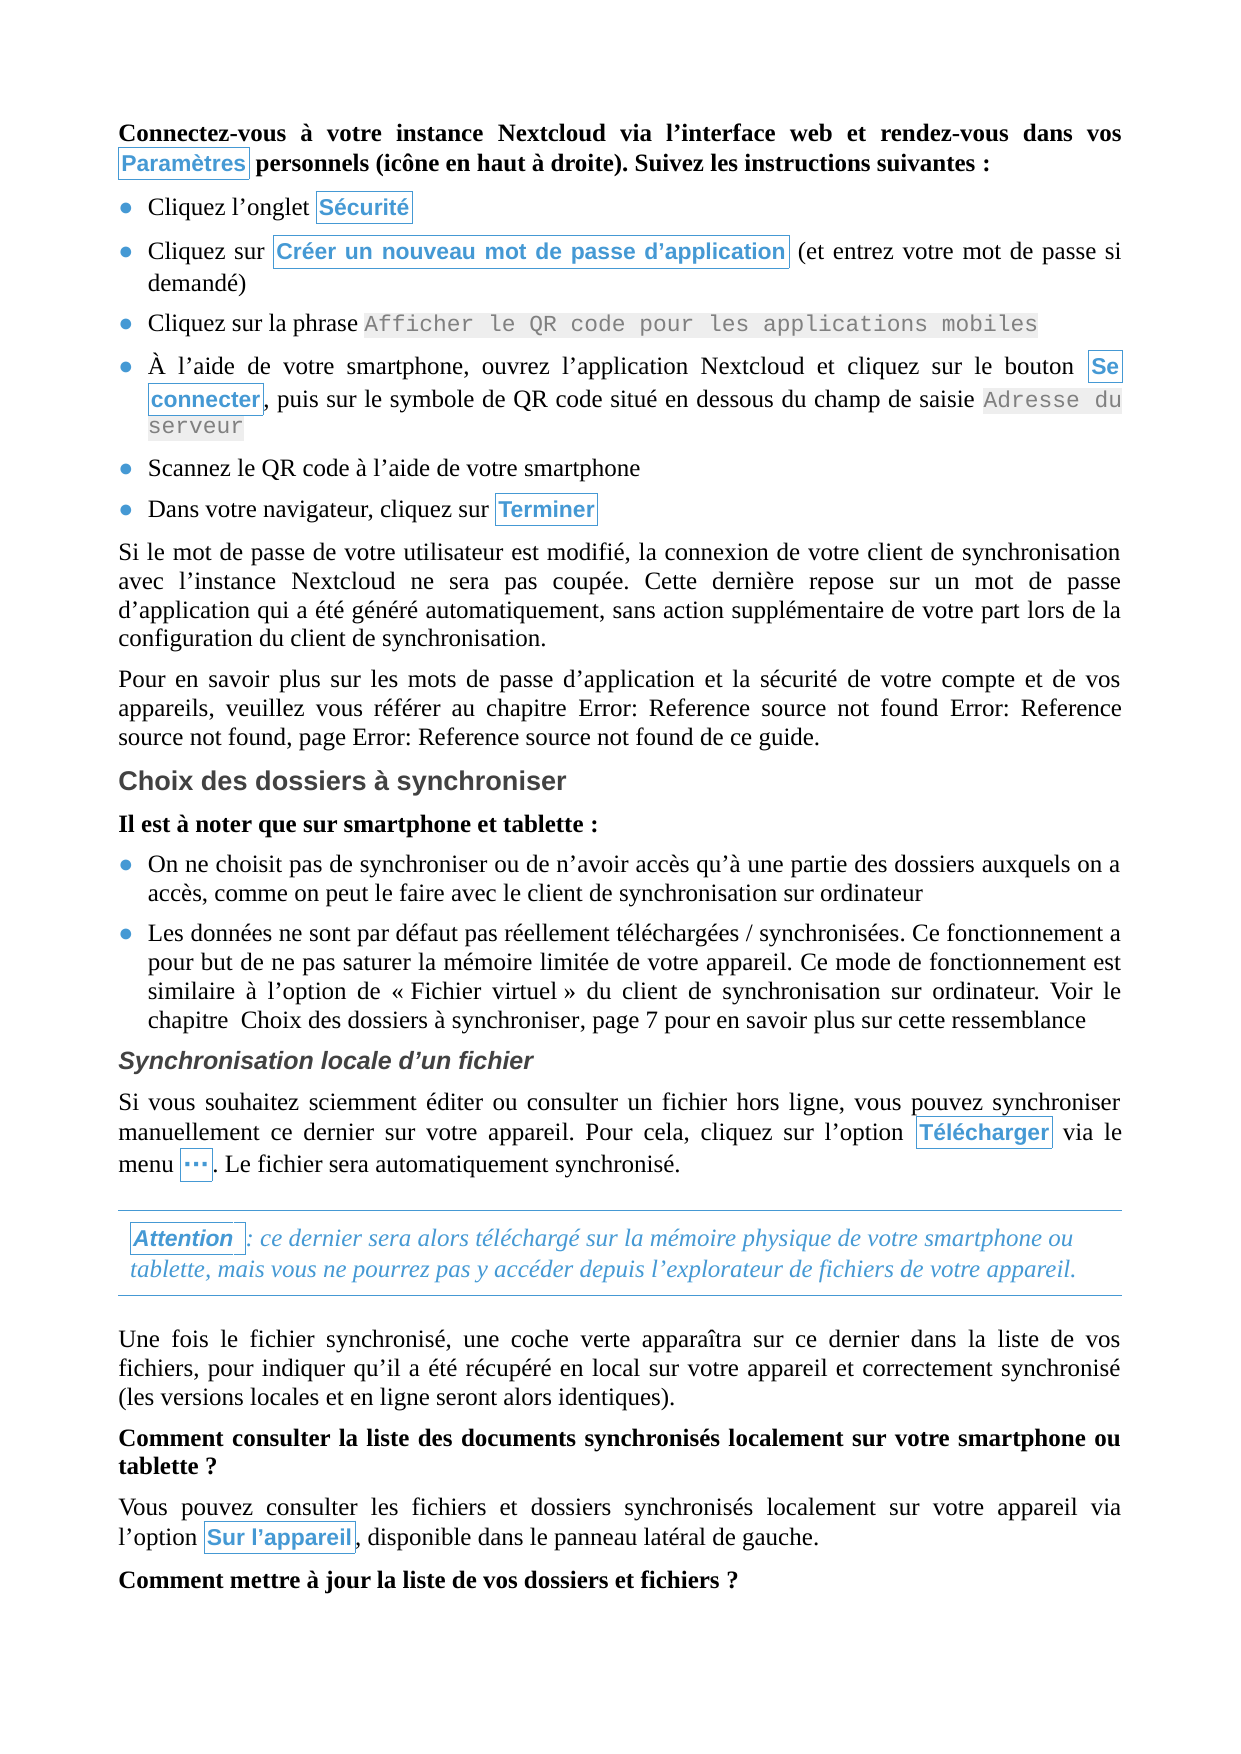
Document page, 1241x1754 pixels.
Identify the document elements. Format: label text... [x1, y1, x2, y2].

list À l’aide de votre smartphone, ouvrez l’application Nextcloud et cliquez sur le bouton Se connecter, puis sur le symbole de QR code situé en dessous du champ de saisie Adresse du serveur [118, 350, 1122, 441]
list Les données ne sont par défaut pas réellement téléchargées / synchronisées. Ce fonctionnement a pour but de ne pas saturer la mémoire limitée de votre appareil. Ce mode de fonctionnement est similaire à l’option de « Fichier virtuel » du client de synchronisation sur ordinateur. Voir le chapitre Choix des dossiers à synchroniser, page 7 pour en savoir plus sur cette ressemblance [118, 918, 1122, 1033]
text Si le mot de passe de votre utilisateur est modifié, la connexion de votre client de synchronisation avec l’instance Nextcloud ne sera pas coupée. Cette dernière repose sur un mot de passe d’application qui a été généré automatiquement, sans action supplémentaire de votre part lors de la configuration du client de synchronisation. [118, 537, 1122, 652]
list Terminer [496, 494, 597, 525]
text Une fois le fichier synchronisé, une coche verte apparaîtra sur ce dernier dans la liste de vos fichiers, pour indiquer qu’il a été récupéré en local sur votre appareil et correctement synchronisé (les versions locales et en ligne seront alors identiques). [118, 1324, 1122, 1411]
list [598, 493, 1122, 526]
text Attention : ce dernier sera alors téléchargé sur la mémoire physique de votre smartphone ou tablette, mais vous ne pourrez pas y accéder depuis l’explorateur de fichiers de votre appareil. [118, 1211, 1122, 1295]
text Comment mettre à jour la liste de vos dossiers et fichiers ? [118, 1565, 1122, 1593]
list Dans votre navigateur, cliquez sur [118, 493, 495, 526]
list On ne choisit pas de synchroniser ou de n’avoir accès qu’à une partie des dossiers auxquels on a accès, comme on peut le faire avec le client de synchronisation sur ordinateur [118, 849, 1122, 907]
text Comment consulter la liste des documents synchronisés localement sur votre smartphone ou tablette ? [118, 1423, 1122, 1480]
text Pour en savoir plus sur les mots de passe d’application et la sécurité de votre compte et de vos appareils, veuillez vous référer au chapitre Erreur : source de la référence non trouvée Erreur : source de la référence non trouvée, page Erreur : source de la référence non trouvée de ce guide. [118, 664, 1122, 750]
list [413, 191, 1122, 223]
text Connectez-vous à votre instance Nextcloud via l’interface web et rendez-vous dans vos Paramètres personnels (icône en haut à droite). Suivez les instructions suivantes : [118, 118, 1122, 179]
text Vous pouvez consulter les fichiers et dossiers synchronisés localement sur votre appareil via l’option Sur l’appareil, disponible dans le panneau latéral de gauche. [118, 1492, 1122, 1553]
list Cliquez sur la phrase Afficher le QR code pour les applications mobiles [118, 308, 1122, 338]
subtitle Choix des dossiers à synchroniser [118, 765, 1122, 796]
list Cliquez l’onglet [118, 191, 316, 223]
list Sécurité [317, 192, 412, 223]
list Scannez le QR code à l’aide de votre smartphone [118, 453, 1122, 481]
text Il est à noter que sur smartphone et tablette : [118, 809, 1122, 837]
subtitle Synchronisation locale d’un fichier [118, 1046, 1122, 1075]
list Cliquez sur Créer un nouveau mot de passe d’application (et entrez votre mot de passe si demandé) [118, 235, 1122, 296]
text Si vous souhaitez sciemment éditer ou consulter un fichier hors ligne, vous pouvez synchroniser manuellement ce dernier sur votre appareil. Pour cela, cliquez sur l’option Télécharger via le menu ⋅⋅⋅. Le fichier sera automatiquement synchronisé. [118, 1087, 1122, 1181]
